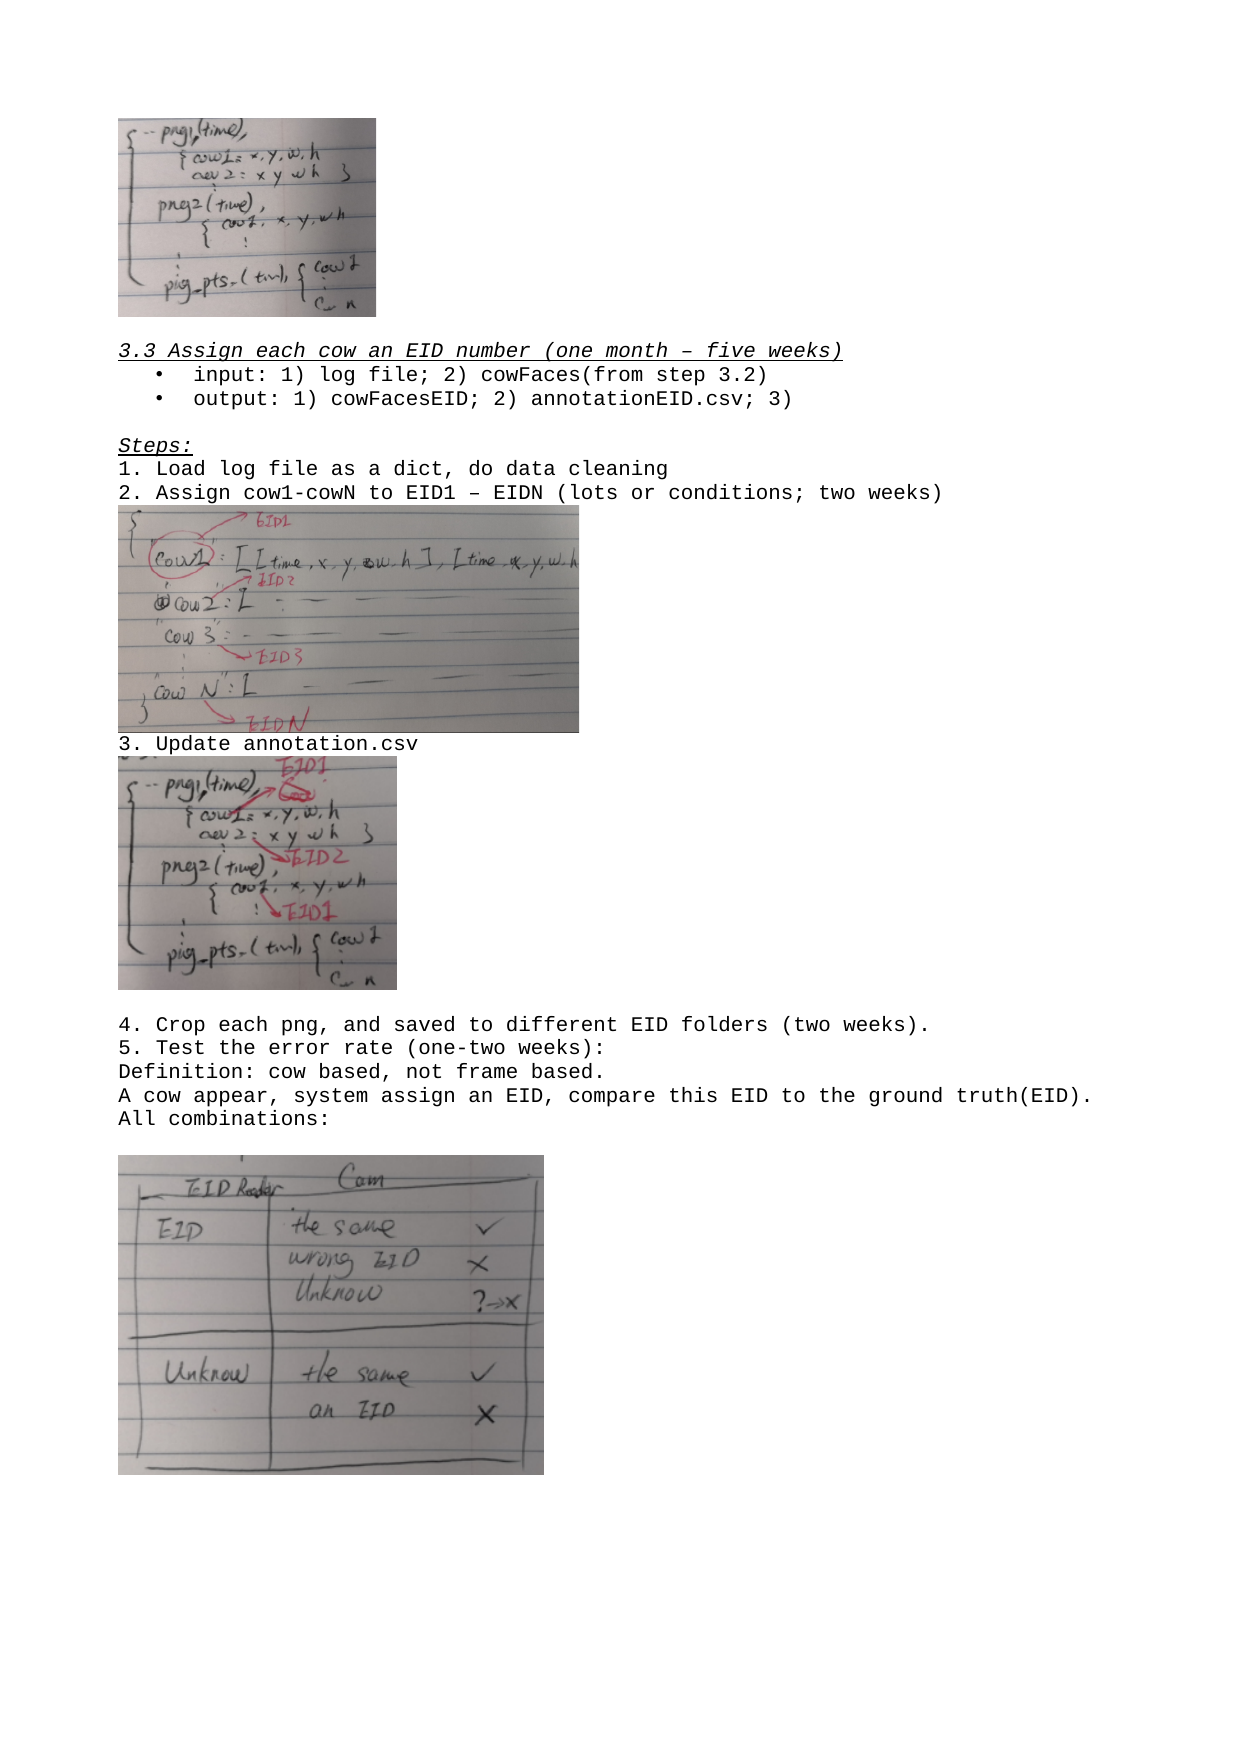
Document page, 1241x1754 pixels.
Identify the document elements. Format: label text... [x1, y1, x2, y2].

text Steps: [118, 435, 1122, 458]
text Definition: cow based, not frame based. [118, 1061, 1122, 1084]
text 4. Crop each png, and saved to different EID folders (two weeks). [118, 1014, 1122, 1037]
text A cow appear, system assign an EID, compare this EID to the ground truth(EID). All combinations: [118, 1084, 1122, 1132]
picture [118, 1155, 544, 1475]
picture [118, 505, 580, 733]
picture [118, 118, 377, 317]
text 2. Assign cow1-cowN to EID1 – EIDN (lots or conditions; two weeks) [118, 482, 1122, 506]
text 3.3 Assign each cow an EID number (one month – five weeks) [118, 340, 1122, 364]
list output: 1) cowFacesEID; 2) annotationEID.csv; 3) [156, 387, 1122, 411]
text 5. Test the error rate (one-two weeks): [118, 1037, 1122, 1061]
list input: 1) log file; 2) cowFaces(from step 3.2) [156, 364, 1122, 387]
picture [118, 756, 397, 990]
text 1. Load log file as a dict, do data cleaning [118, 458, 1122, 482]
text 3. Update annotation.csv [118, 733, 1122, 756]
